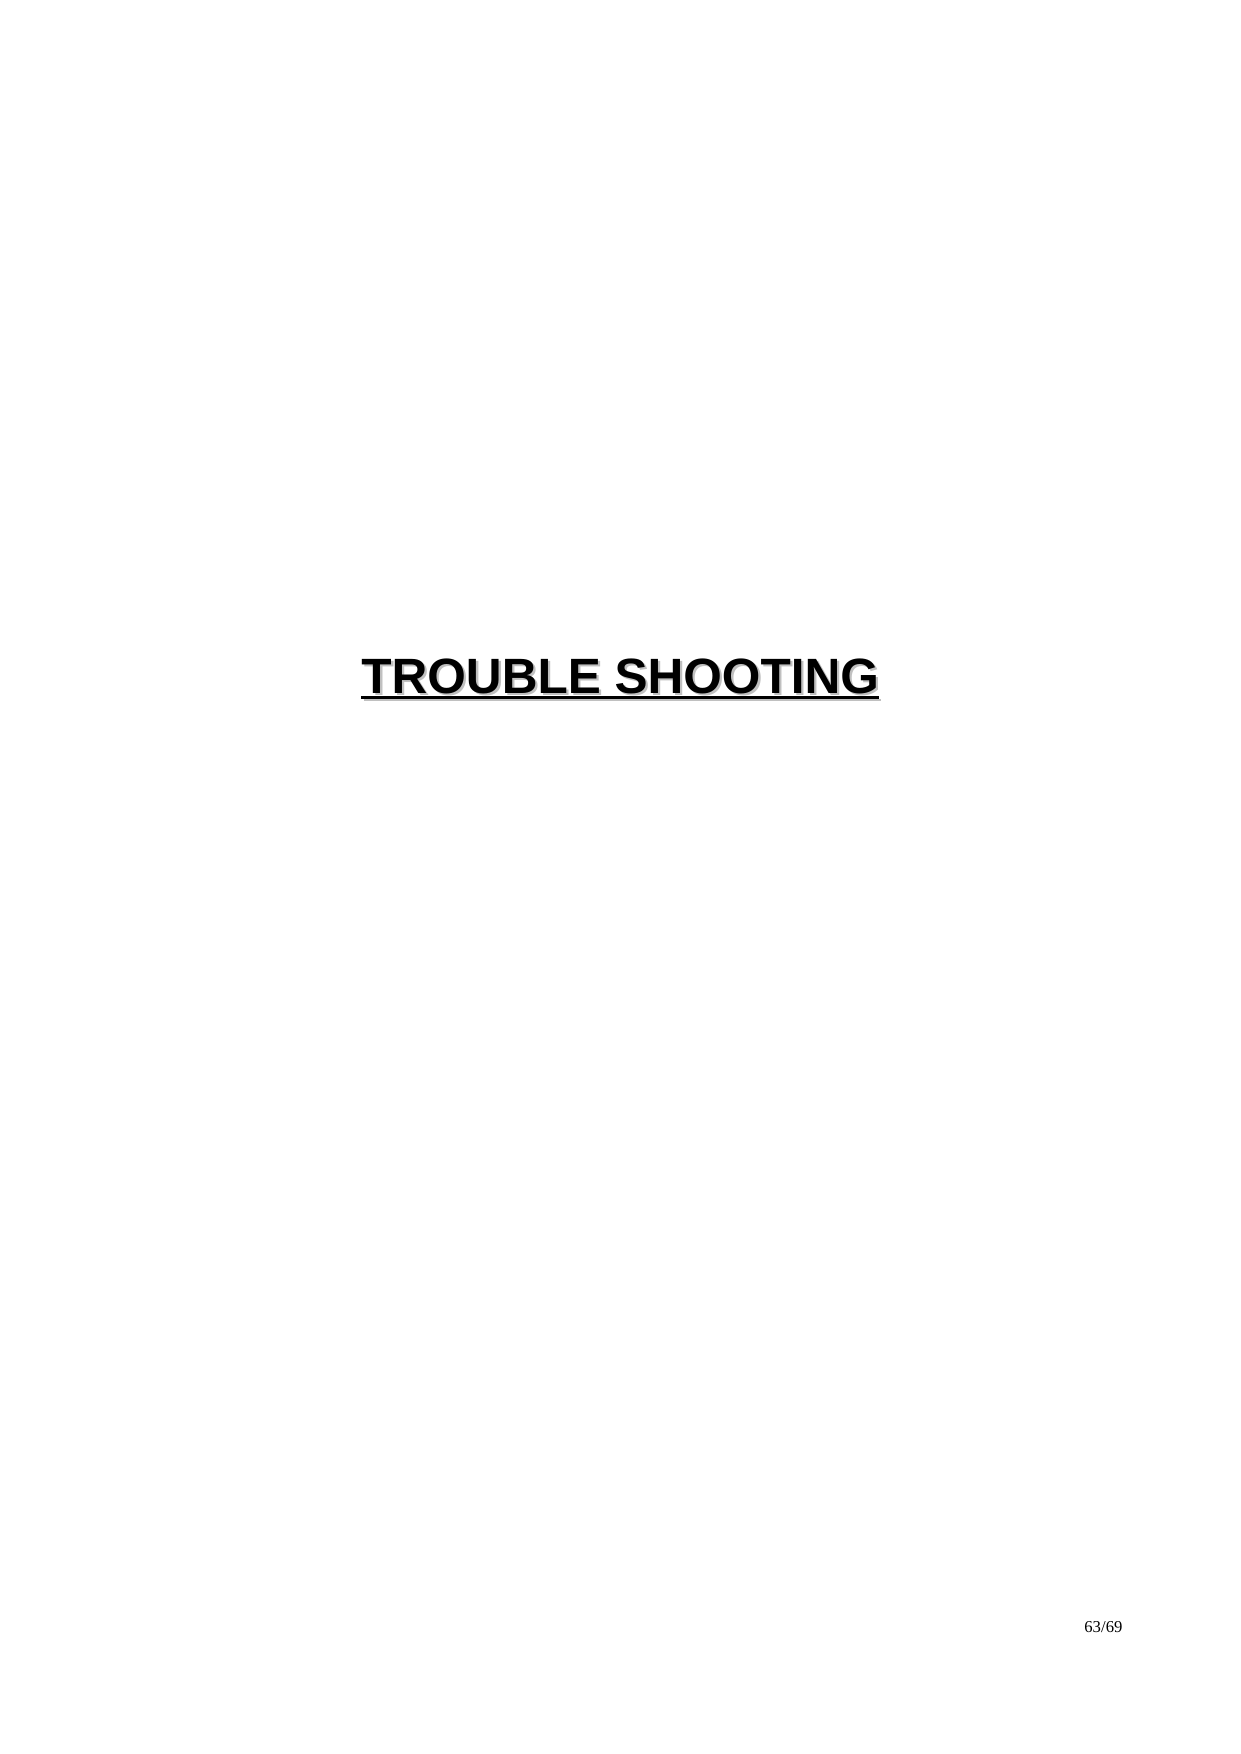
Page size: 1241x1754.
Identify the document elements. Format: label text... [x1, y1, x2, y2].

subtitle TROUBLE SHOOTING [118, 647, 1122, 704]
